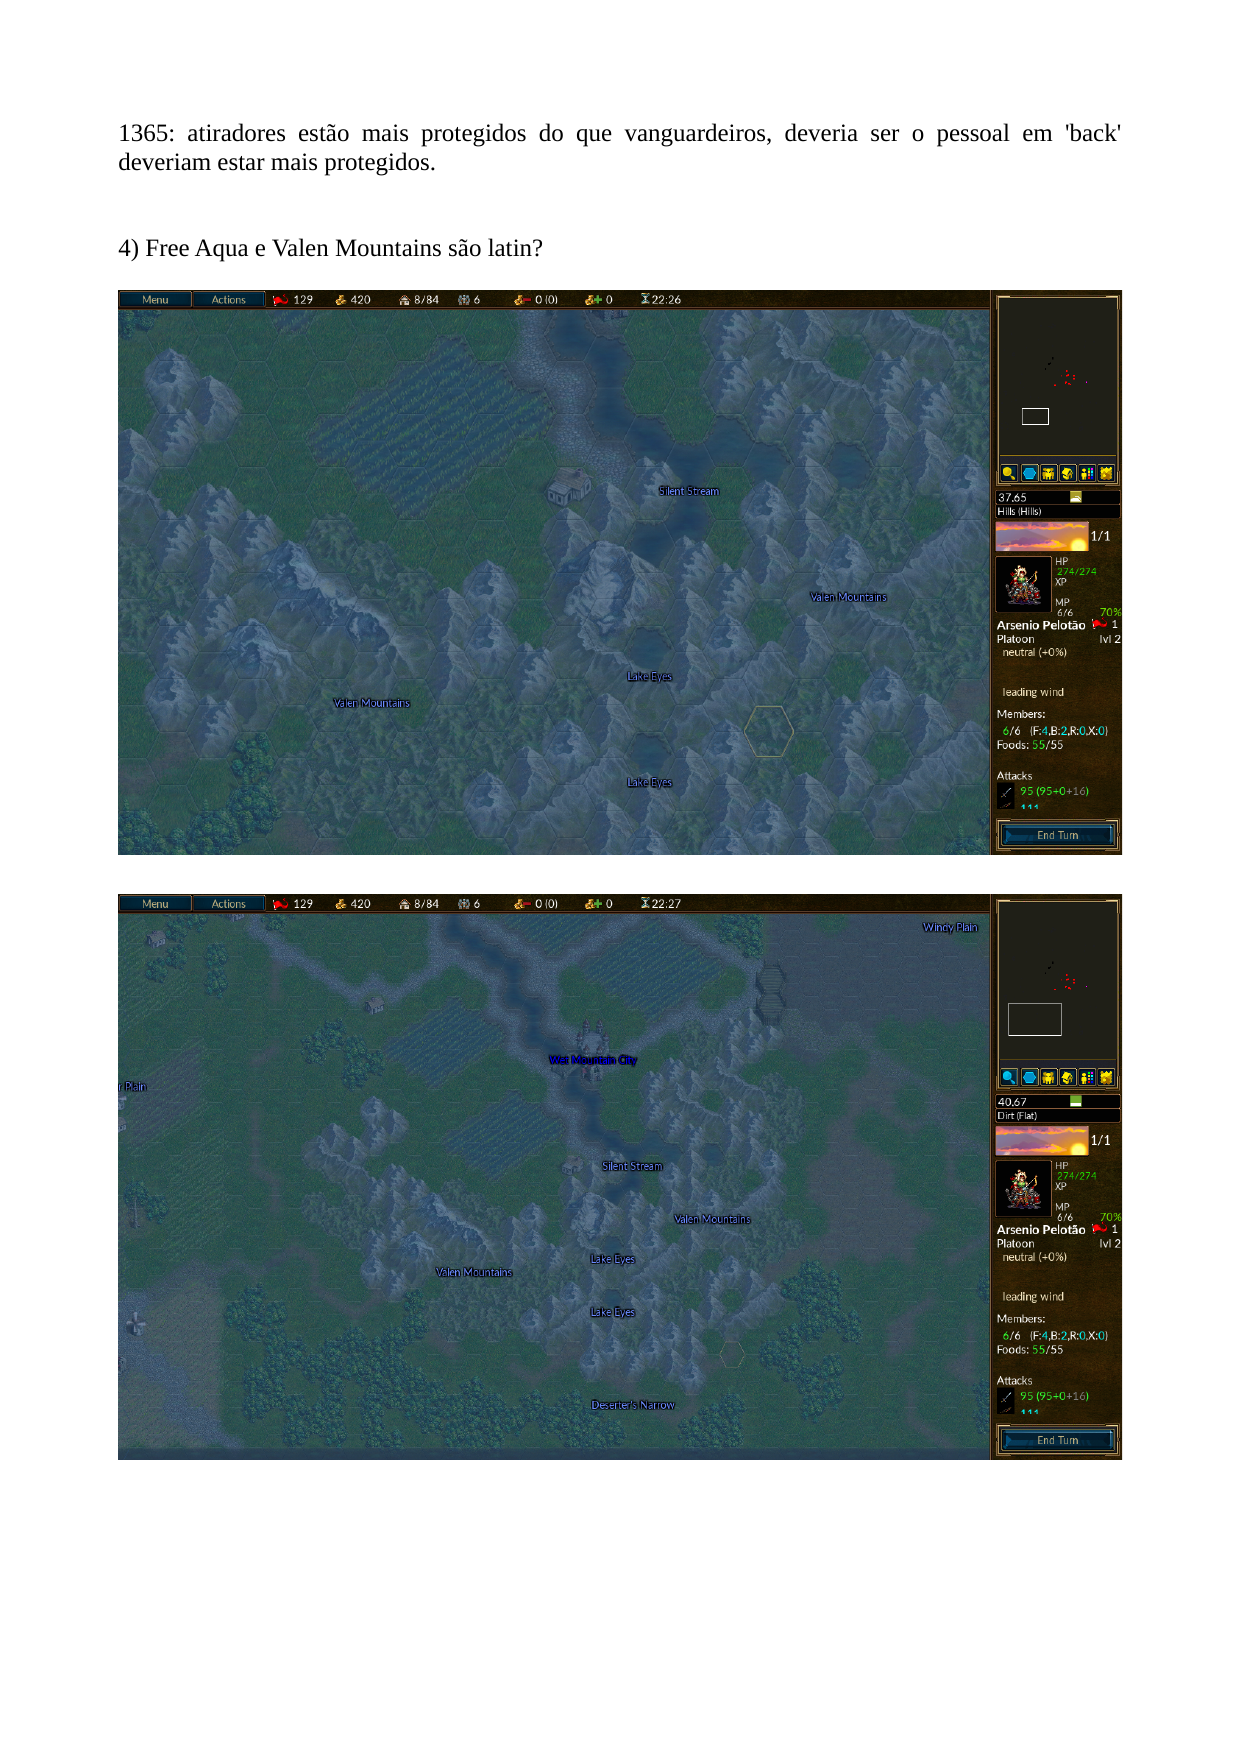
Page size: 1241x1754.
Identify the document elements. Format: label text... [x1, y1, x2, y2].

picture [118, 290, 1123, 855]
picture [118, 894, 1123, 1460]
text 1365: atiradores estão mais protegidos do que vanguardeiros, deveria ser o pessoal em 'back' deveriam estar mais protegidos. [118, 118, 1122, 176]
text 4) Free Aqua e Valen Mountains são latin? [118, 233, 1122, 262]
